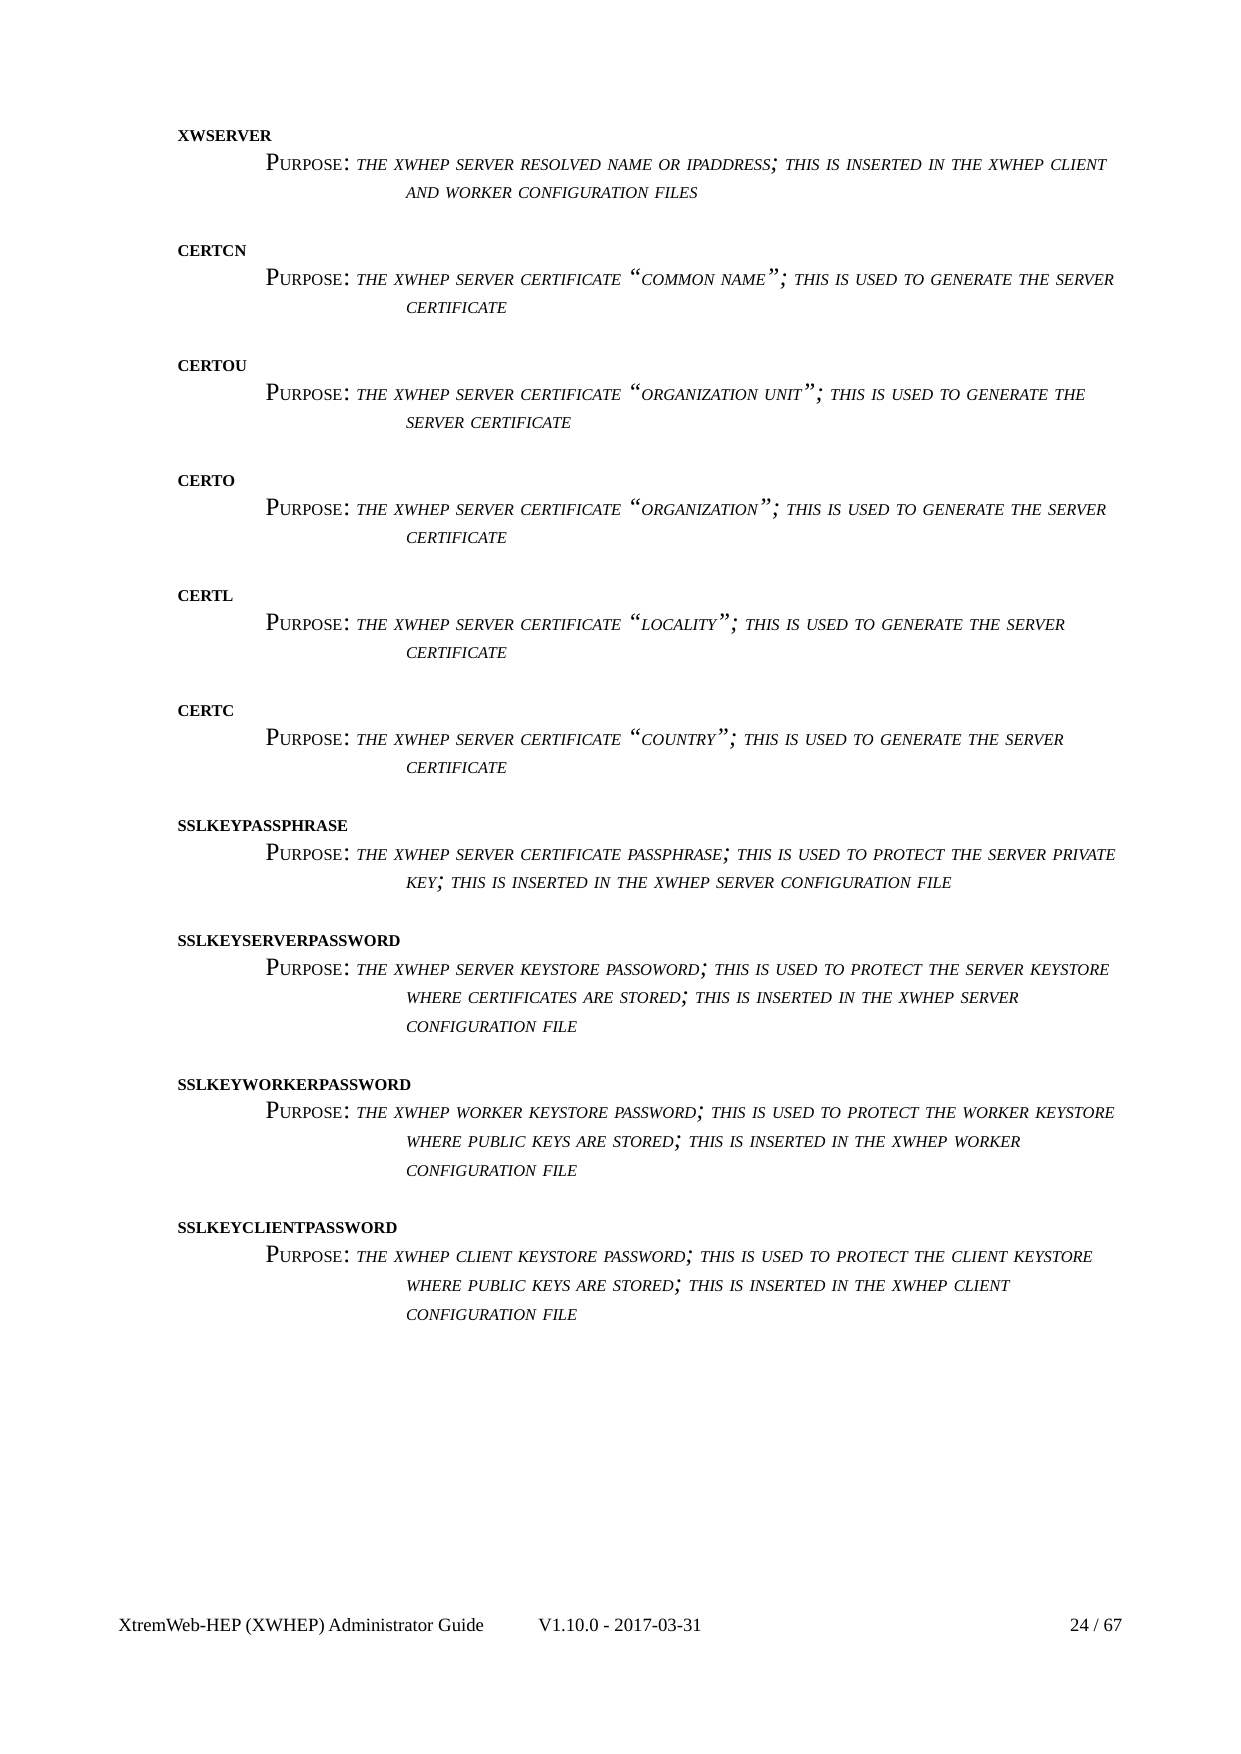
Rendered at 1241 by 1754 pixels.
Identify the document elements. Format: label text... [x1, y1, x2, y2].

text sslkeypassphrase [177, 808, 1122, 837]
text Purpose : the xwhep server certificate passphrase; this is used to protect the server private key; this is inserted in the xwhep server configuration file [265, 837, 1122, 894]
text Purpose : the xwhep server resolved name or ipaddress; this is inserted in the xwhep client and worker configuration files [265, 147, 1122, 204]
text Purpose : the xwhep server certificate “organization”; this is used to generate the server certificate [265, 492, 1122, 549]
text certcn [177, 233, 1122, 262]
text certou [177, 348, 1122, 377]
text Purpose : the xwhep server keystore passoword; this is used to protect the server keystore where certificates are stored; this is inserted in the xwhep server configuration file [265, 952, 1122, 1038]
text Purpose : the xwhep worker keystore password; this is used to protect the worker keystore where public keys are stored; this is inserted in the xwhep worker configuration file [265, 1096, 1122, 1182]
text certl [177, 578, 1122, 607]
text Purpose : the xwhep server certificate “organization unit”; this is used to generate the server certificate [265, 377, 1122, 434]
text certo [177, 463, 1122, 492]
text sslkeyserverpassword [177, 923, 1122, 952]
text Purpose : the xwhep server certificate “locality”; this is used to generate the server certificate [265, 607, 1122, 664]
text Purpose : the xwhep server certificate “country”; this is used to generate the server certificate [265, 722, 1122, 779]
text sslkeyworkerpassword [177, 1067, 1122, 1096]
text Purpose : the xwhep client keystore password; this is used to protect the client keystore where public keys are stored; this is inserted in the xwhep client configuration file [265, 1239, 1122, 1326]
text Purpose : the xwhep server certificate “common name”; this is used to generate the server certificate [265, 262, 1122, 319]
text xwserver [177, 118, 1122, 147]
text certc [177, 693, 1122, 722]
text sslkeyclientpassword [177, 1211, 1122, 1239]
